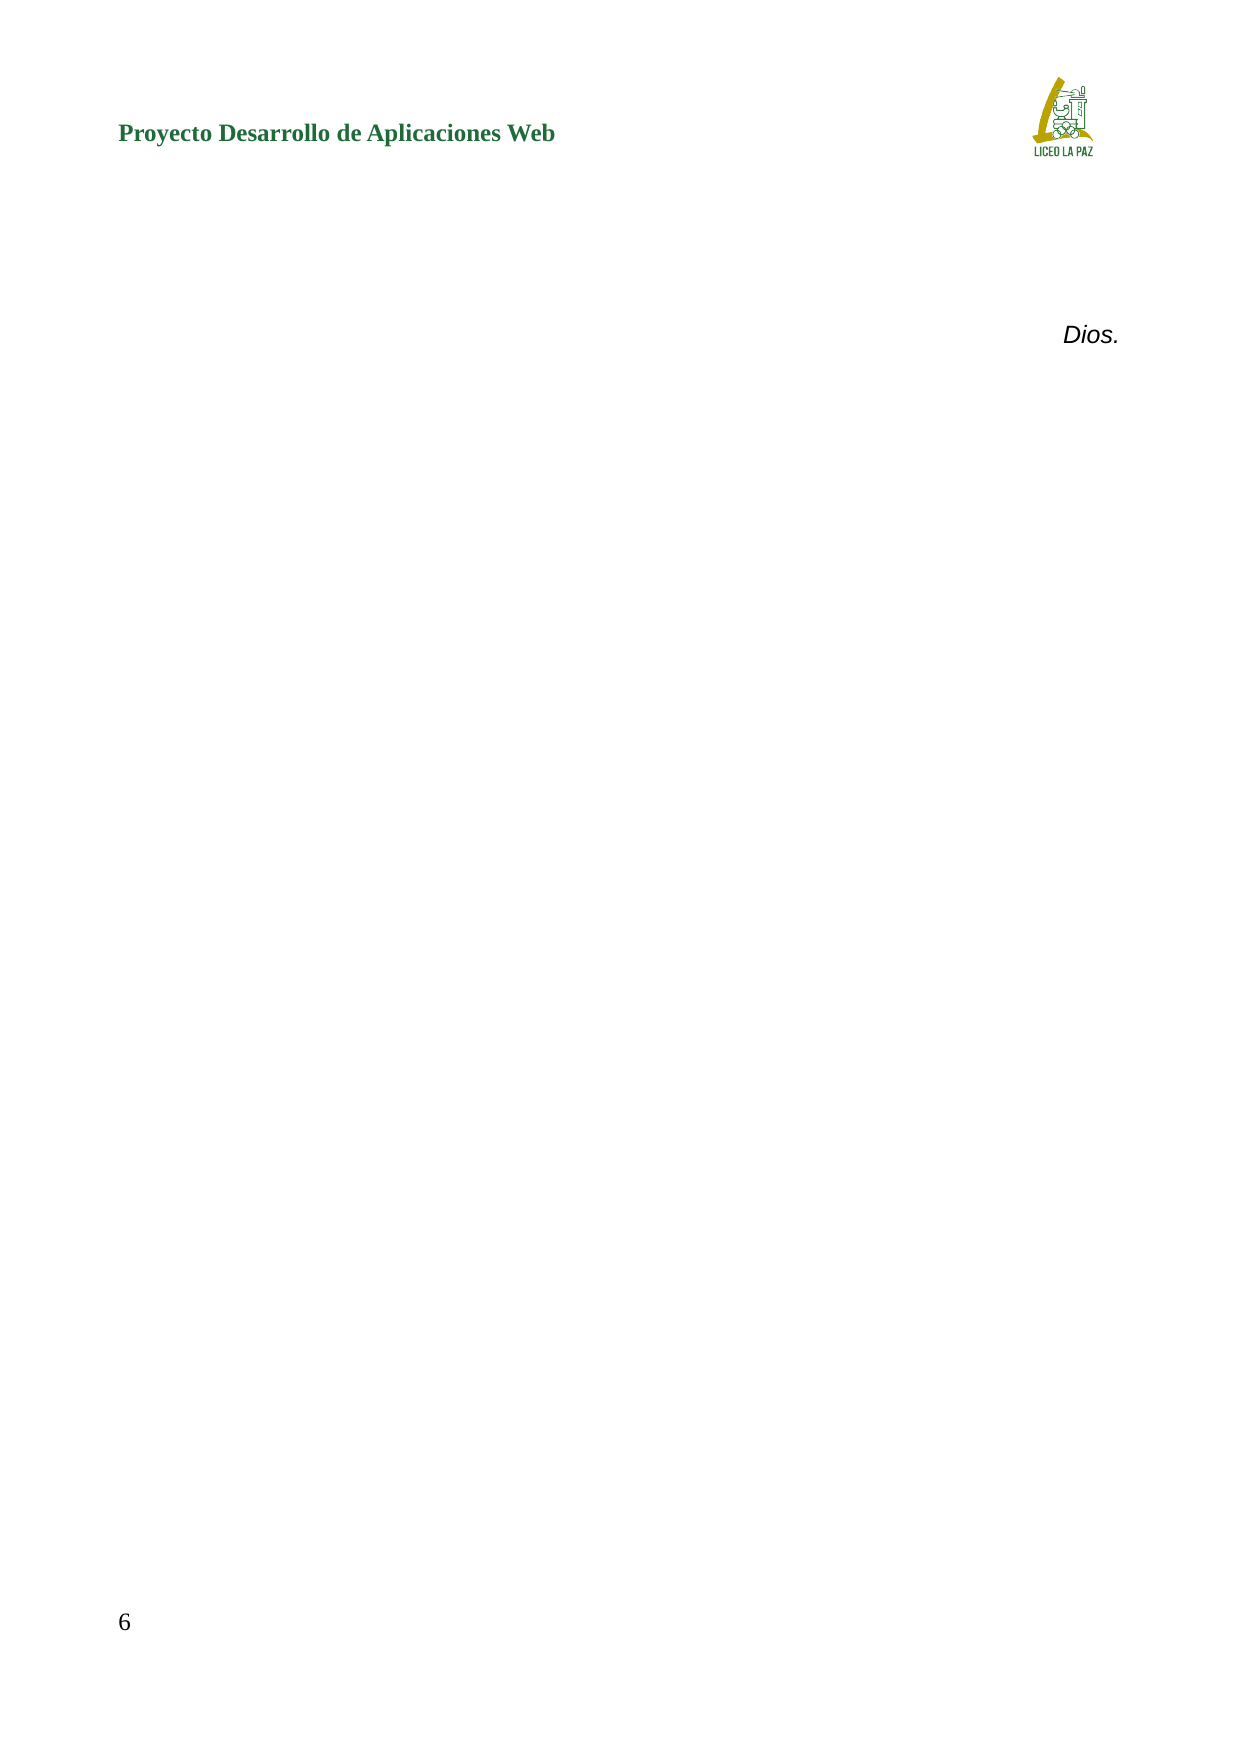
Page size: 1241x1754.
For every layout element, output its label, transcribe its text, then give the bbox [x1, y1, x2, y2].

picture [1025, 70, 1100, 165]
text Dios. [118, 320, 1122, 349]
